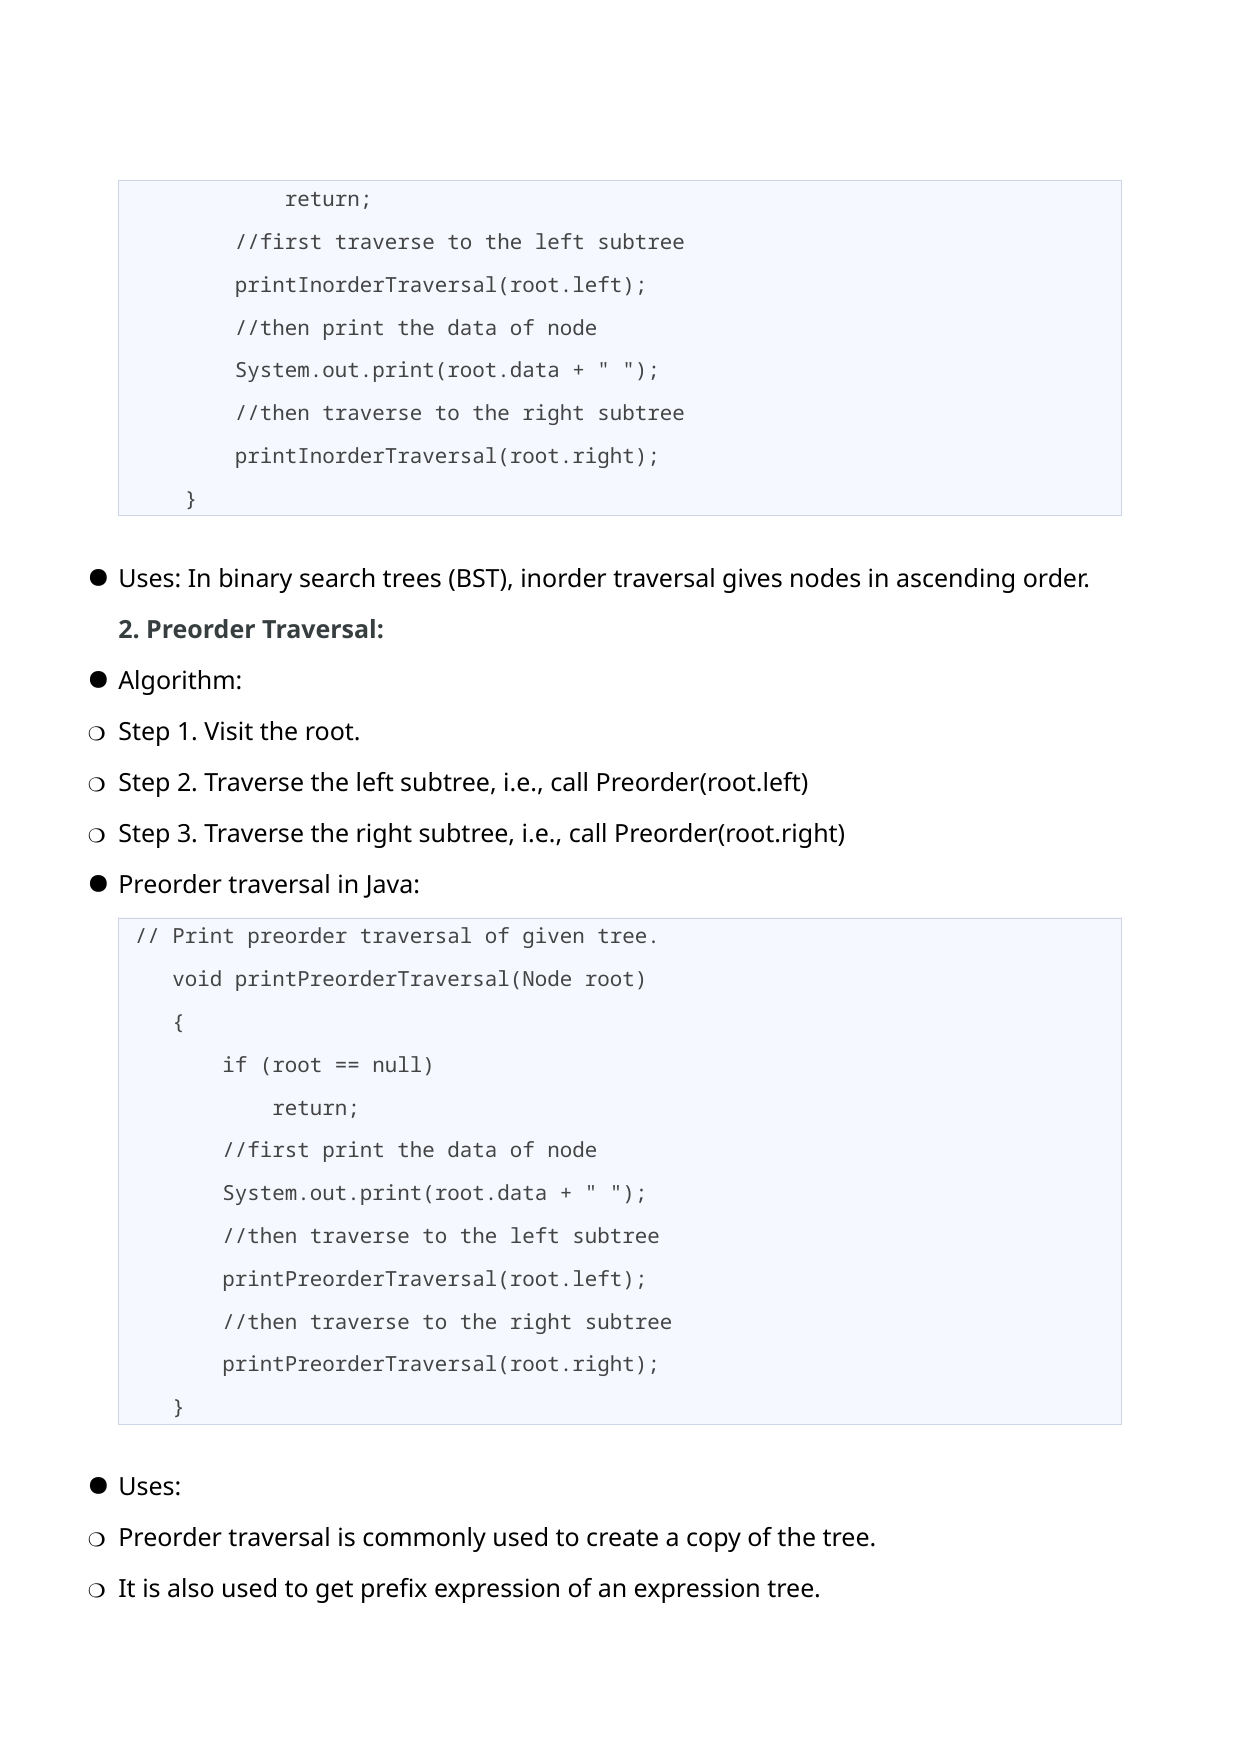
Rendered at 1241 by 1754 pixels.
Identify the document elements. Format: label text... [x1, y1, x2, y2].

text return; [119, 181, 1121, 213]
list Step 2. Traverse the left subtree, i.e., call Preorder(root.left) [118, 764, 1122, 798]
text //first print the data of node [119, 1132, 1121, 1164]
text //first traverse to the left subtree [119, 223, 1121, 256]
text // Print preorder traversal of given tree. [119, 919, 1121, 950]
list Step 3. Traverse the right subtree, i.e., call Preorder(root.right) [118, 815, 1122, 849]
text } [119, 480, 1121, 515]
text void printPreorderTraversal(Node root) [119, 960, 1121, 993]
text printInorderTraversal(root.left); [119, 266, 1121, 298]
text } [119, 1388, 1121, 1424]
list Uses: In binary search trees (BST), inorder traversal gives nodes in ascending order. [118, 560, 1122, 594]
text printPreorderTraversal(root.left); [119, 1260, 1121, 1292]
text //then traverse to the left subtree [119, 1217, 1121, 1250]
text if (root == null) [119, 1046, 1121, 1078]
text //then traverse to the right subtree [119, 1303, 1121, 1335]
text System.out.print(root.data + " "); [119, 352, 1121, 384]
list Algorithm: [118, 662, 1122, 696]
text { [119, 1003, 1121, 1036]
list It is also used to get prefix expression of an expression tree. [118, 1571, 1122, 1605]
text return; [119, 1089, 1121, 1121]
list Preorder traversal is commonly used to create a copy of the tree. [118, 1520, 1122, 1554]
text //then print the data of node [119, 309, 1121, 341]
list Preorder traversal in Java: [118, 866, 1122, 901]
text 2. Preorder Traversal: [118, 611, 1122, 645]
list Step 1. Visit the root. [118, 713, 1122, 747]
text printInorderTraversal(root.right); [119, 437, 1121, 470]
text //then traverse to the right subtree [119, 394, 1121, 427]
text printPreorderTraversal(root.right); [119, 1346, 1121, 1378]
text System.out.print(root.data + " "); [119, 1174, 1121, 1207]
list Uses: [118, 1469, 1122, 1503]
